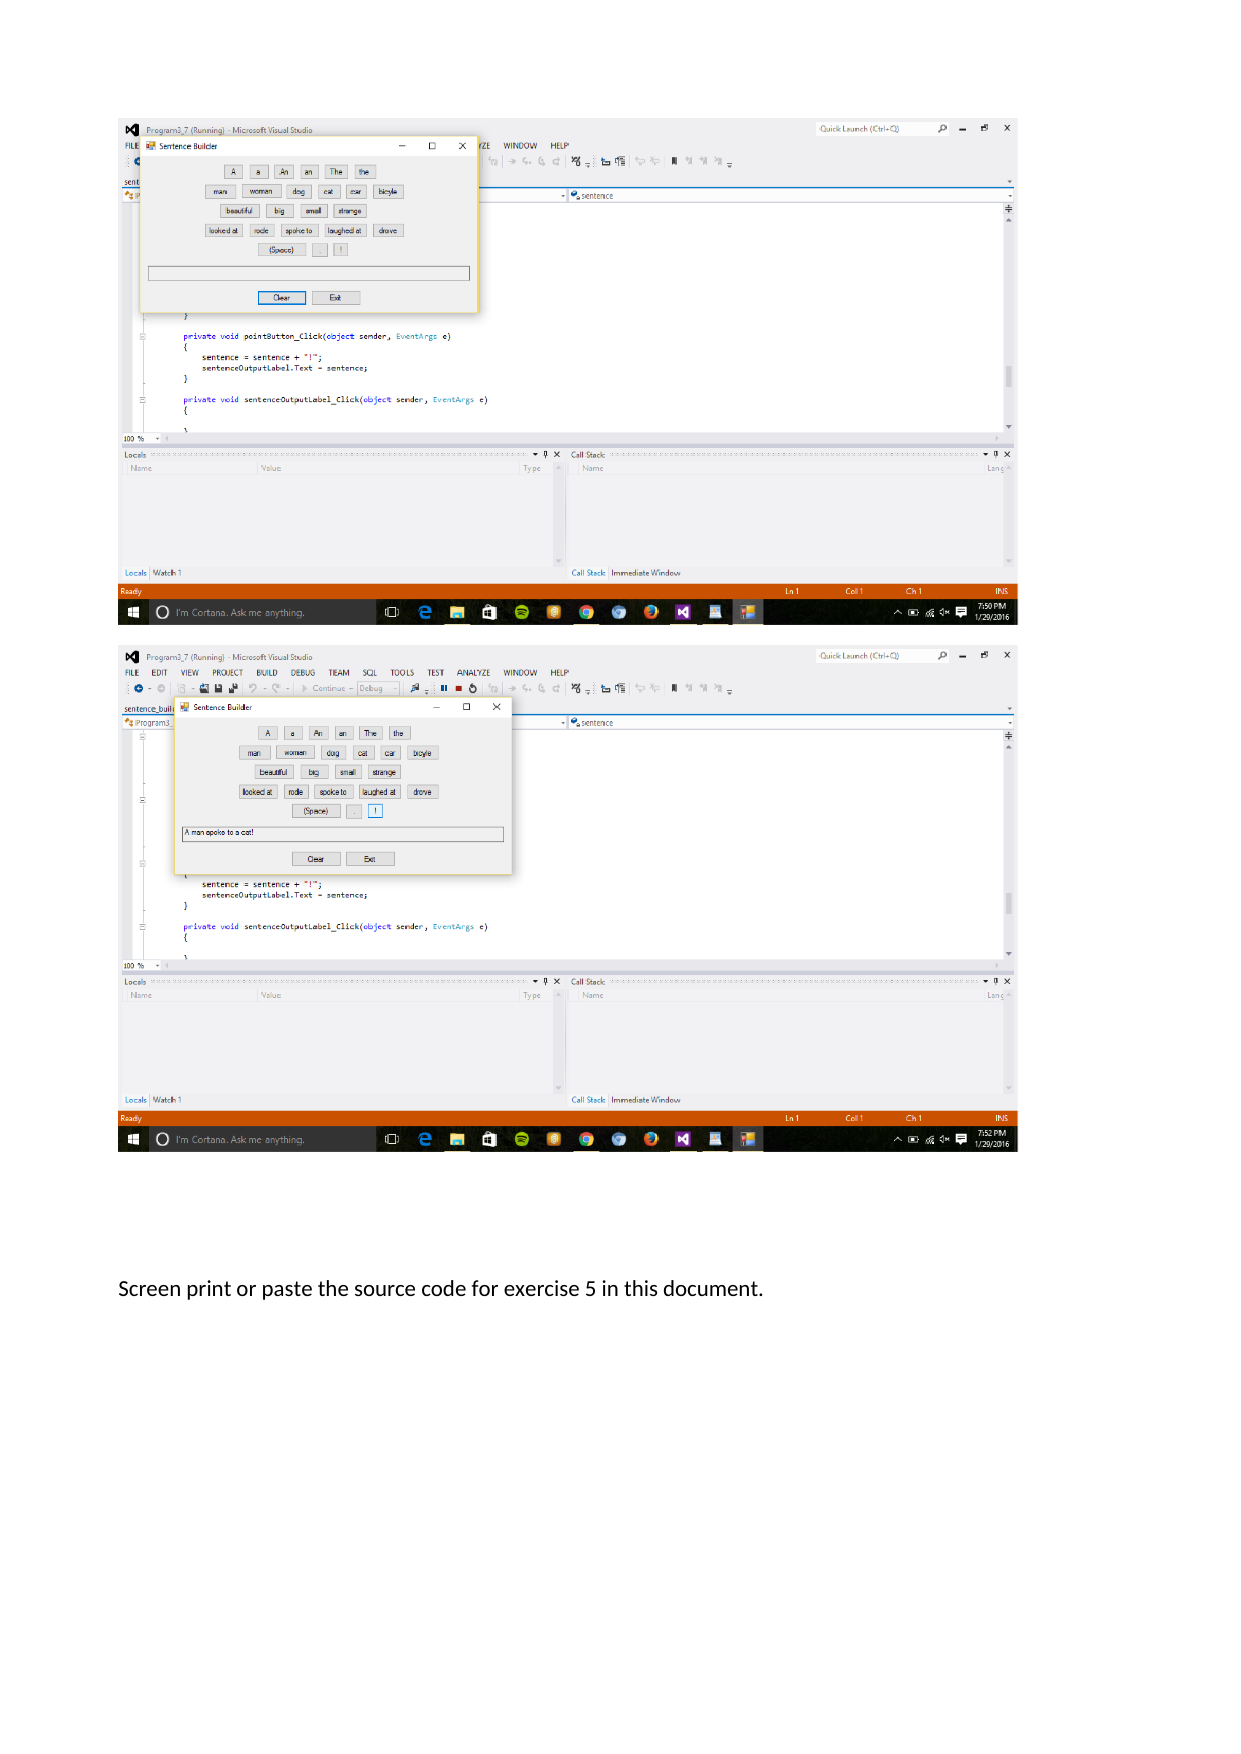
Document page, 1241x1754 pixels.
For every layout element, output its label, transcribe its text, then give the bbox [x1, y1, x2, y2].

text Screen print or paste the source code for exercise 5 in this document. [118, 1274, 1122, 1302]
